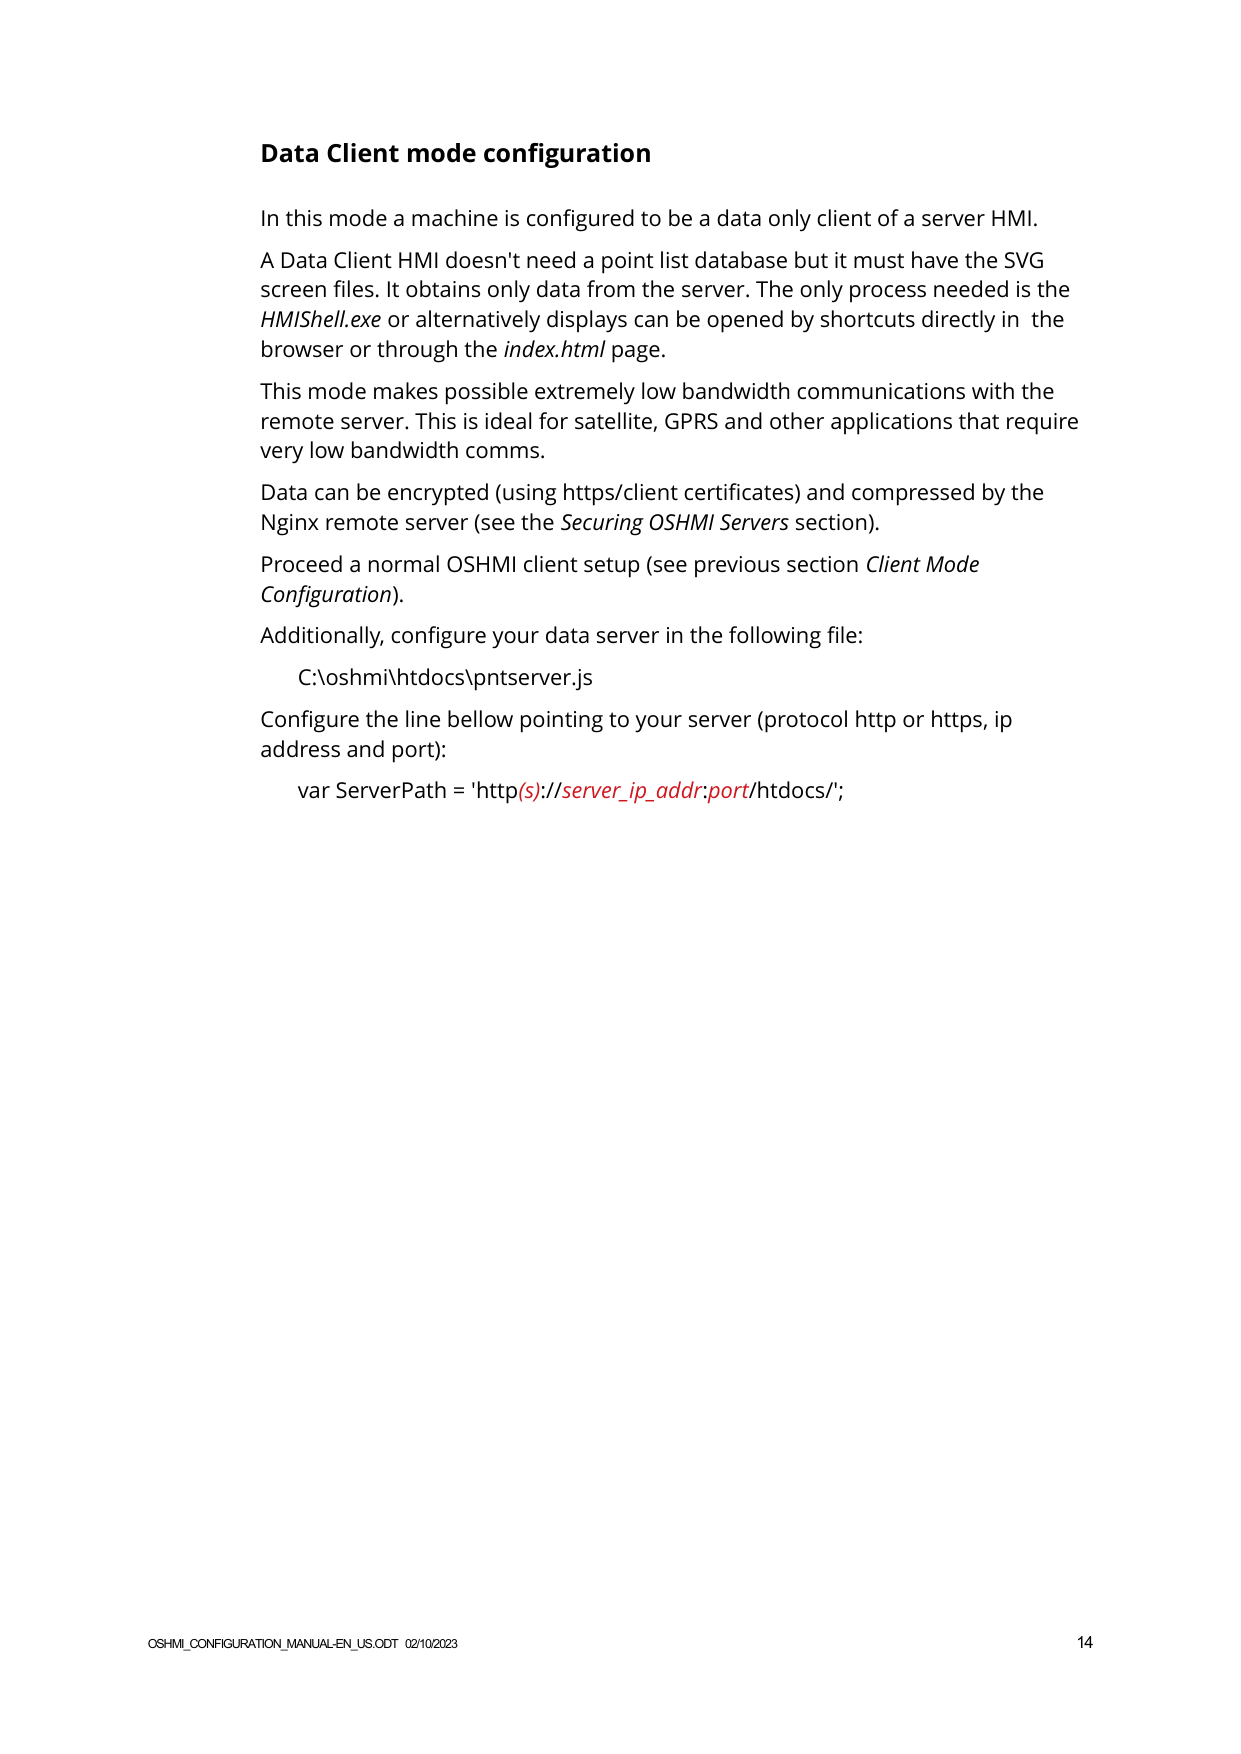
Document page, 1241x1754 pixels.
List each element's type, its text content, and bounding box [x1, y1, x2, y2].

subtitle Data Client mode configuration [260, 136, 1093, 170]
text In this mode a machine is configured to be a data only client of a server HMI. [260, 203, 1093, 233]
text This mode makes possible extremely low bandwidth communications with the remote server. This is ideal for satellite, GPRS and other applications that require very low bandwidth comms. [260, 376, 1093, 465]
text var ServerPath = 'http(s)://server_ip_addr:port/htdocs/'; [260, 775, 1093, 805]
text Configure the line bellow pointing to your server (protocol http or https, ip address and port): [260, 704, 1093, 763]
text Proceed a normal OSHMI client setup (see previous section Client Mode Configuration). [260, 549, 1093, 608]
text Data can be encrypted (using https/client certificates) and compressed by the Nginx remote server (see the Securing OSHMI Servers section). [260, 477, 1093, 537]
text Additionally, configure your data server in the following file: [260, 620, 1093, 650]
text A Data Client HMI doesn't need a point list database but it must have the SVG screen files. It obtains only data from the server. The only process needed is the HMIShell.exe or alternatively displays can be opened by shortcuts directly in the browser or through the index.html page. [260, 245, 1093, 364]
text C:\oshmi\htdocs\pntserver.js [260, 662, 1093, 692]
